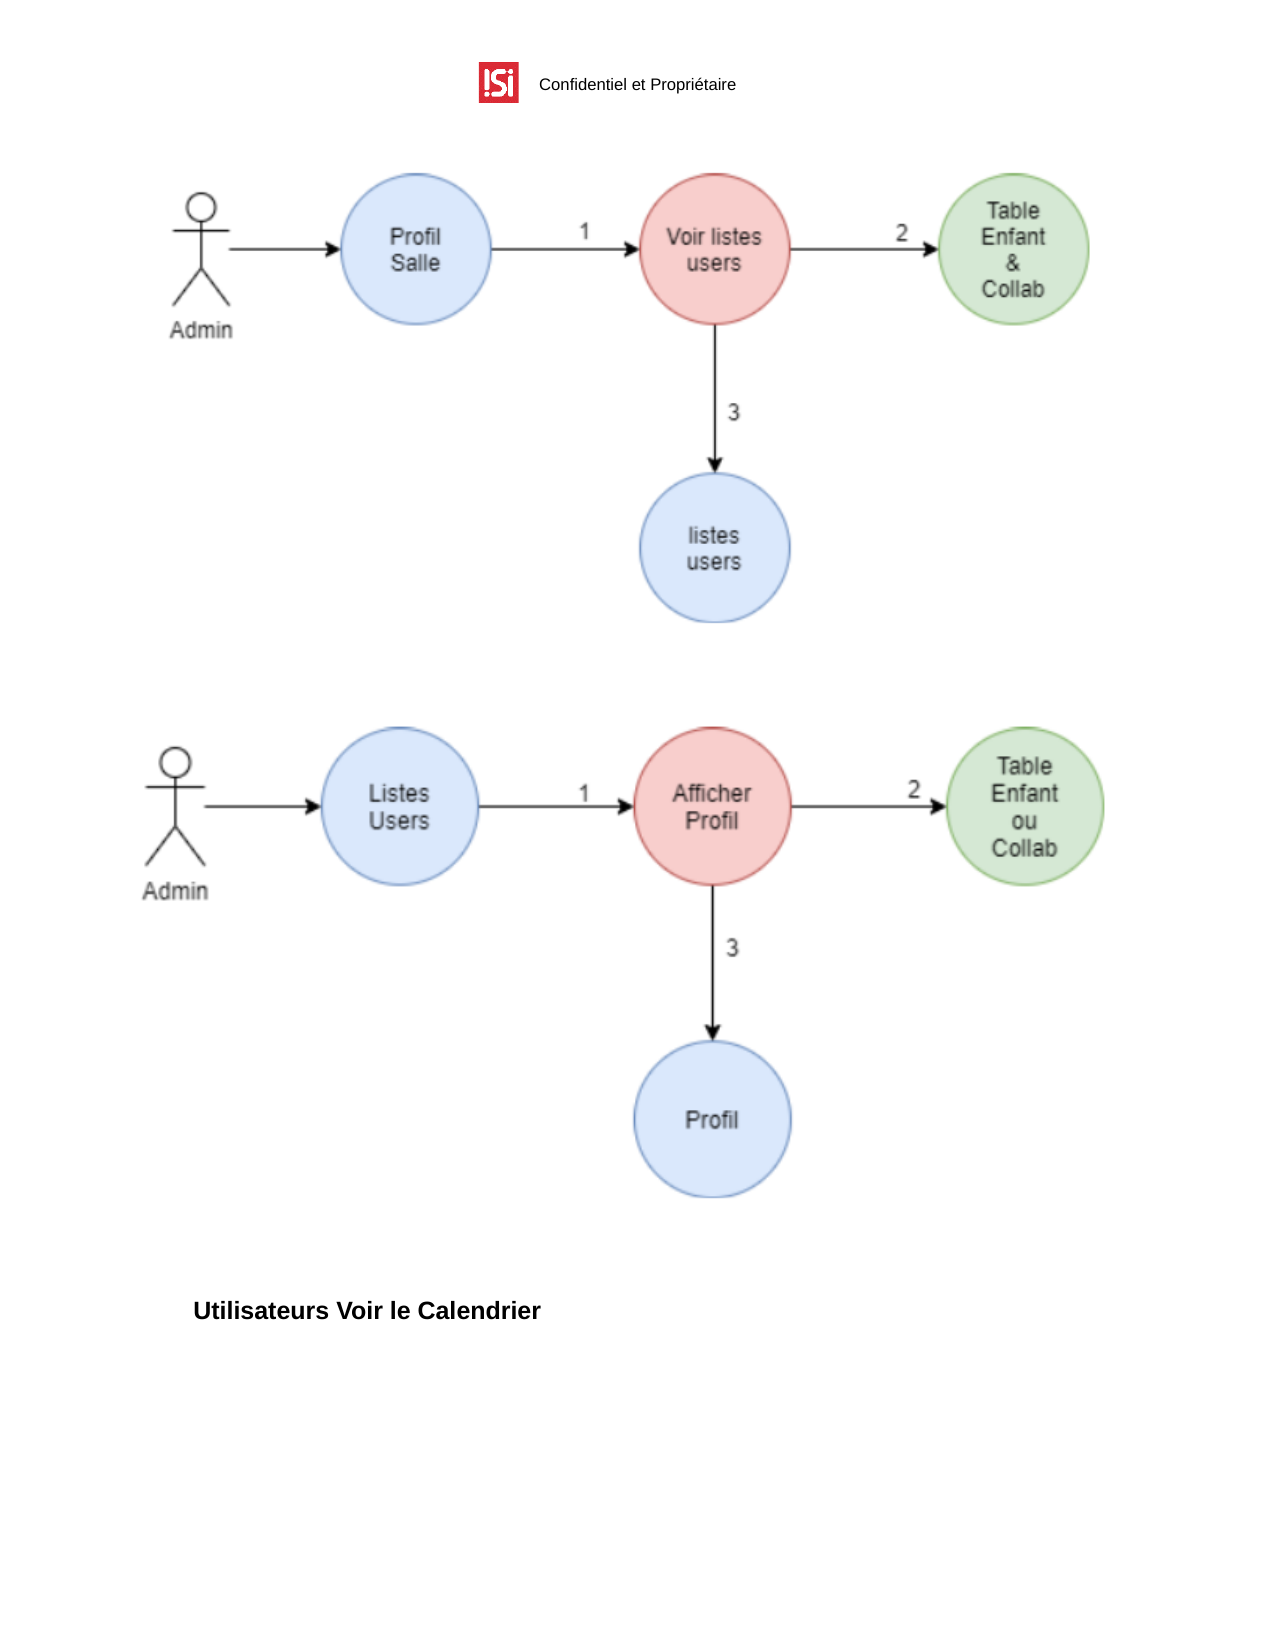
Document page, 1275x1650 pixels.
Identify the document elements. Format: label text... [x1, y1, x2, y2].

picture [118, 705, 1150, 1239]
picture [478, 62, 519, 103]
picture [118, 118, 1157, 677]
subtitle Utilisateurs Voir le Calendrier [193, 1296, 1157, 1325]
